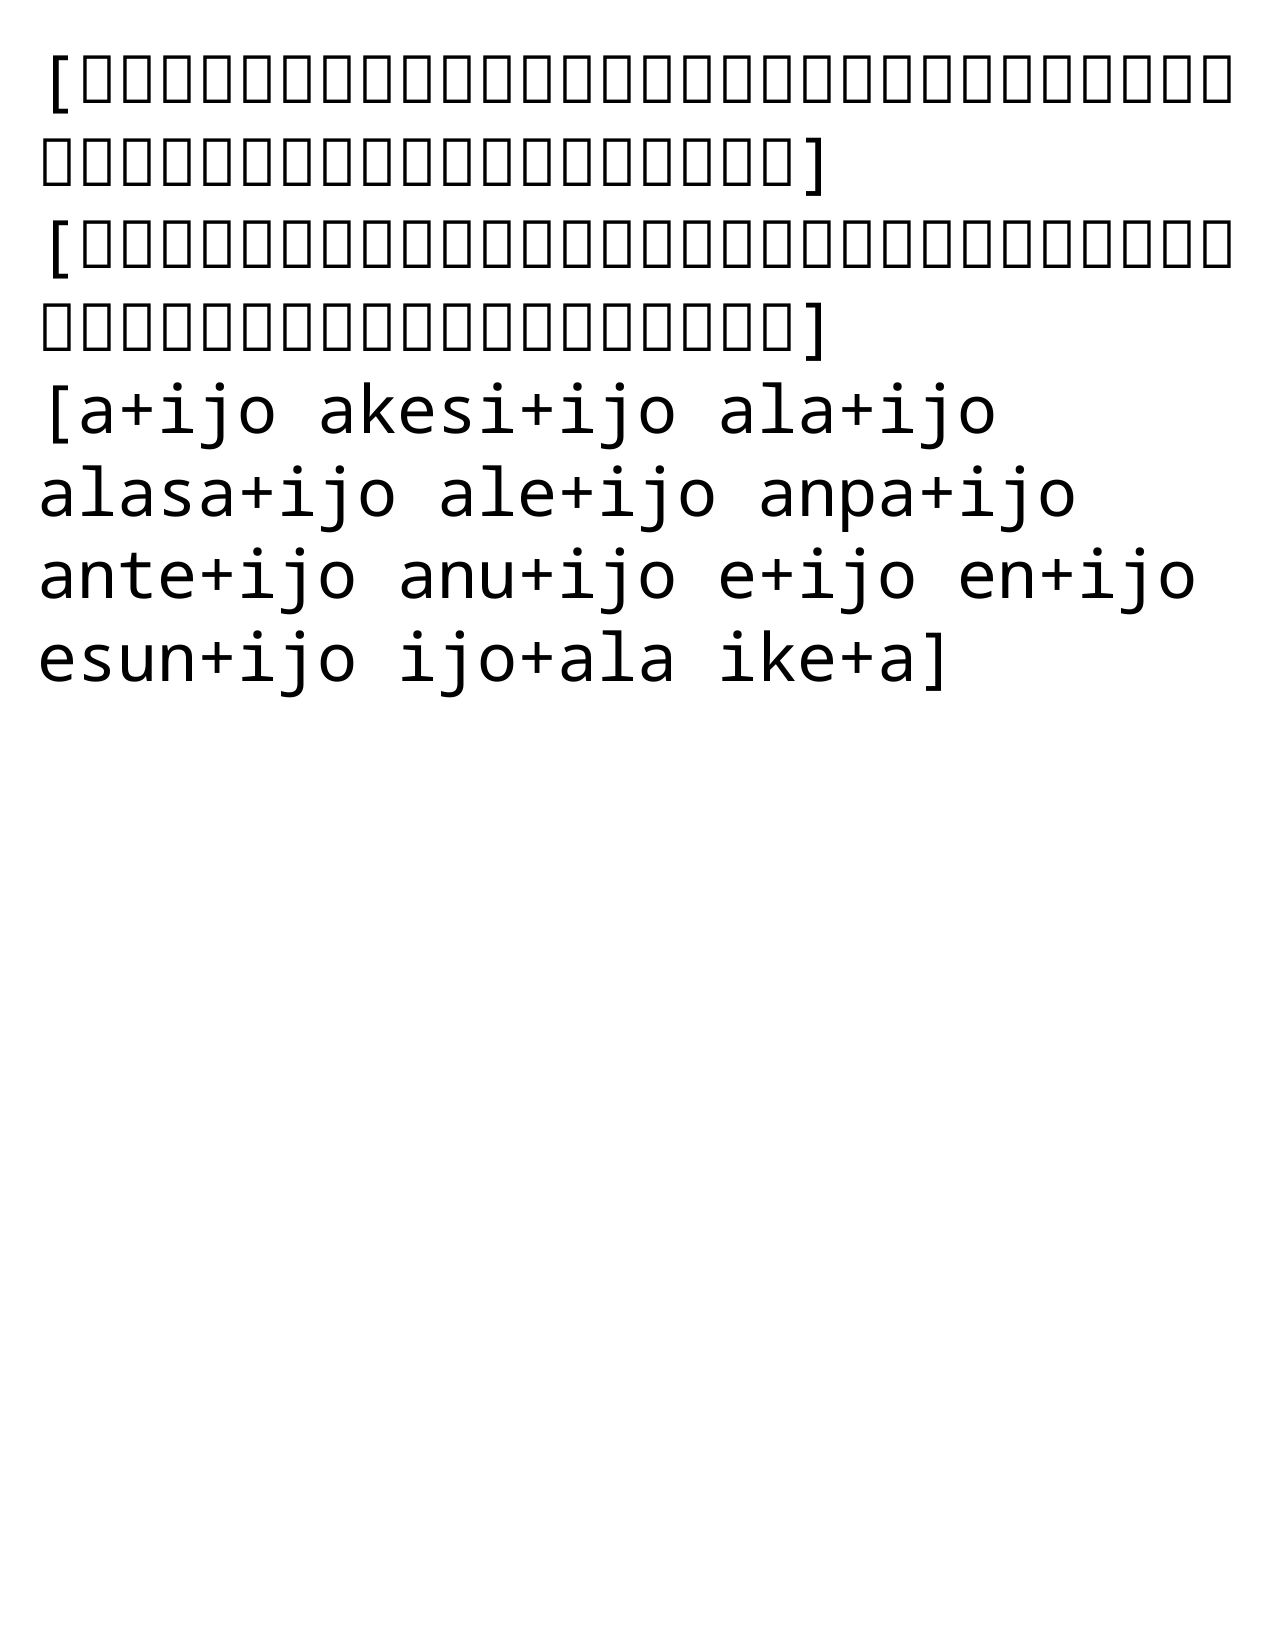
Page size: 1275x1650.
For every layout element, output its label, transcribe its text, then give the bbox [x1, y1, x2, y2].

text [a+ijo akesi+ijo ala+ijo alasa+ijo ale+ijo anpa+ijo ante+ijo anu+ijo e+ijo en+ijo esun+ijo ijo+ala ike+a] [37, 367, 1237, 697]
text [󱤌󱦖󱥰󱤌󱦖󱥱󱤌󱦖󱥲󱤌󱦖󱥳󱤌󱦖󱥴󱤌󱦖󱥵󱤌󱦖󱥶󱤌󱦖󱥷󱤌󱦖󱥸󱤌󱦖󱥹󱤌󱦖󱥺󱤌󱦖󱥻󱤌󱦖󱥼󱤌󱦖󱥽󱤌󱦖󱥾󱤌󱦖󱥿] [37, 202, 1237, 367]
text [󱤌󱦖󱥠󱤌󱦖󱥡󱤌󱦖󱥢󱤌󱦖󱥣󱤌󱦖󱥤󱤌󱦖󱥥󱤌󱦖󱥦󱤌󱦖󱥧󱤌󱦖󱥨󱤌󱦖󱥩󱤌󱦖󱥪󱤌󱦖󱥫󱤌󱦖󱥬󱤌󱦖󱥭󱤌󱦖󱥮󱤌󱦖󱥯] [37, 37, 1237, 202]
